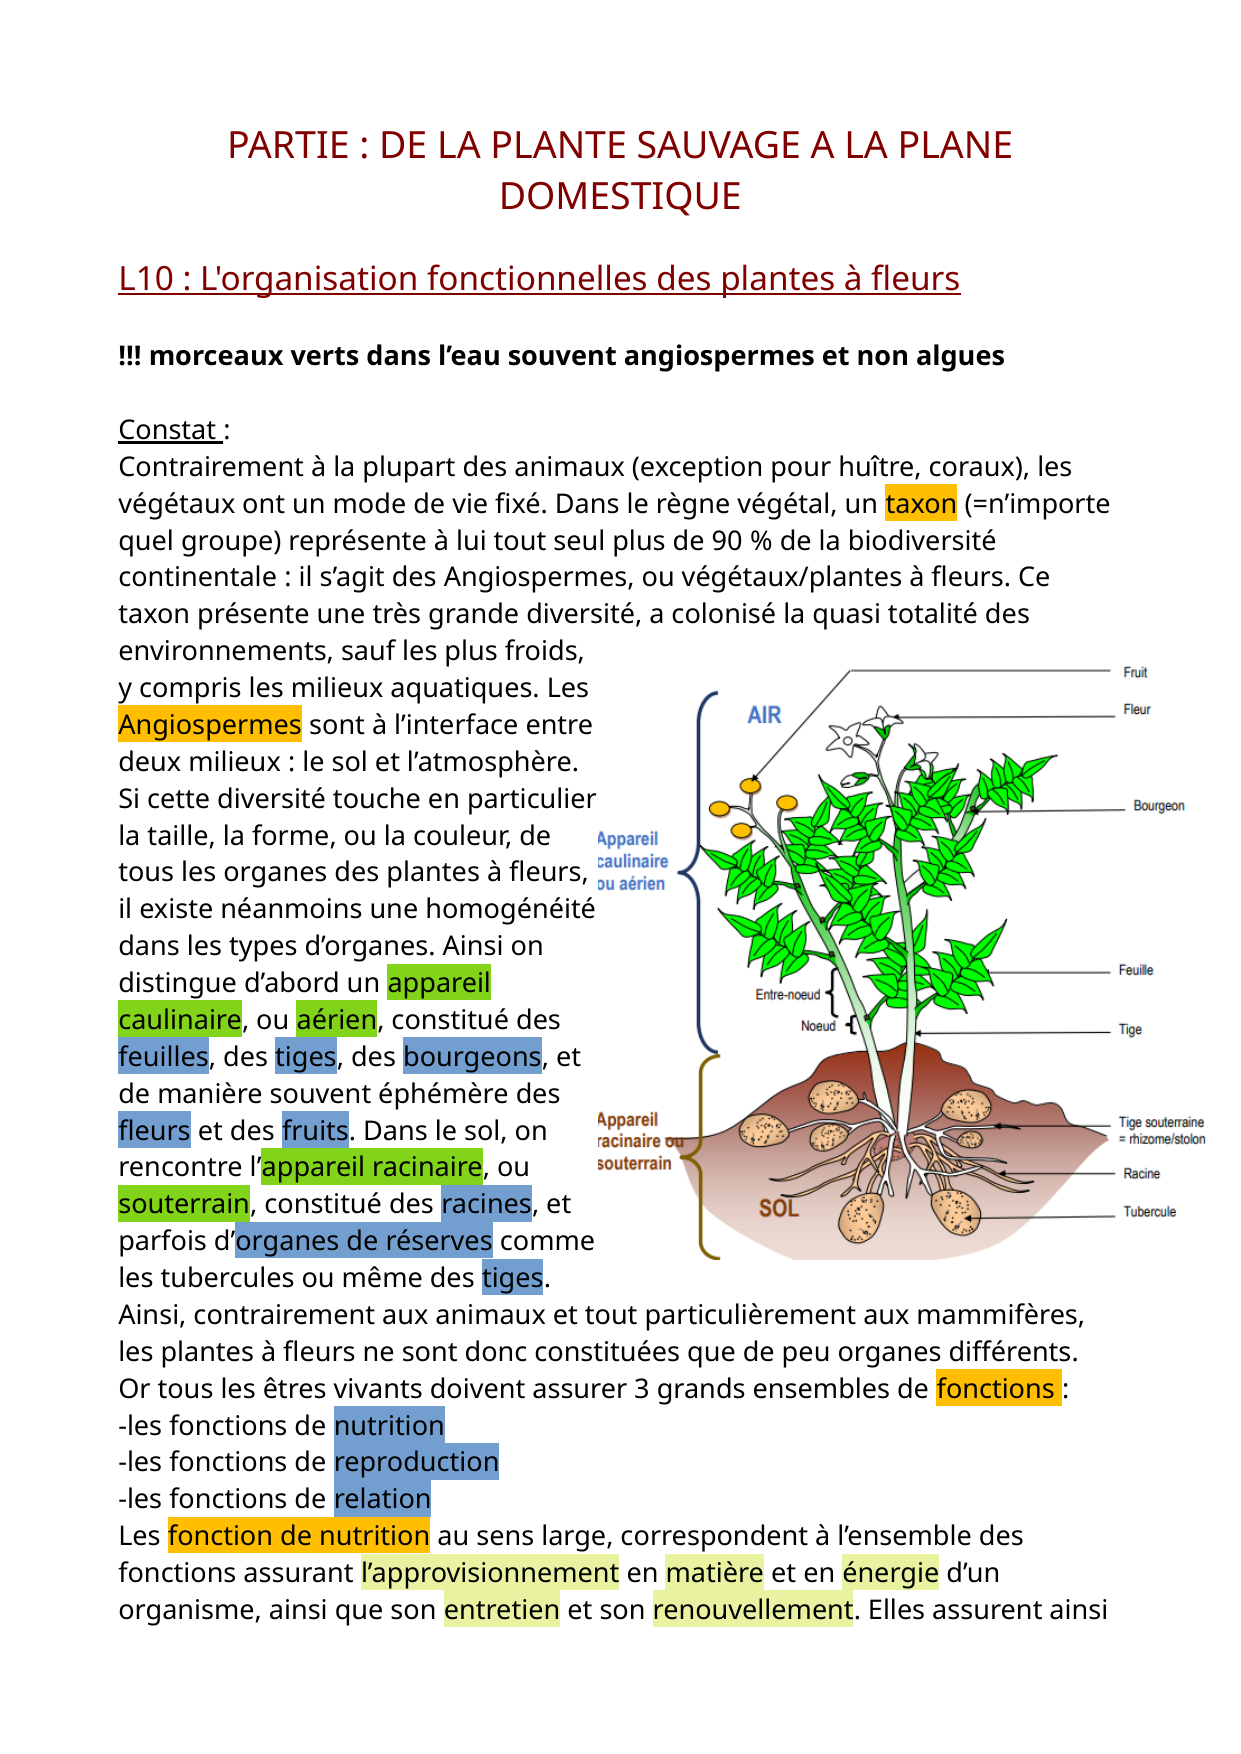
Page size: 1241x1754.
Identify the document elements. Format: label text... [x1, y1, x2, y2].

picture [598, 665, 1209, 1260]
text -les fonctions de reproduction [118, 1443, 1122, 1480]
text !!! morceaux verts dans l’eau souvent angiospermes et non algues [118, 337, 1122, 373]
text Les fonction de nutrition au sens large, correspondent à l’ensemble des fonctions assurant l’approvisionnement en matière et en énergie d’un organisme, ainsi que son entretien et son renouvellement. Elles assurent ainsi [118, 1517, 1122, 1627]
text -les fonctions de relation [118, 1480, 1122, 1517]
text PARTIE : DE LA PLANTE SAUVAGE A LA PLANE DOMESTIQUE [118, 118, 1122, 220]
text Contrairement à la plupart des animaux (exception pour huître, coraux), les végétaux ont un mode de vie fixé. Dans le règne végétal, un taxon (=n’importe quel groupe) représente à lui tout seul plus de 90 % de la biodiversité continentale : il s’agit des Angiospermes, ou végétaux/plantes à fleurs. Ce taxon présente une très grande diversité, a colonisé la quasi totalité des environnements, sauf les plus froids, y compris les milieux aquatiques. Les Angiospermes sont à l’interface entre deux milieux : le sol et l’atmosphère. [118, 447, 1122, 779]
text Si cette diversité touche en particulier la taille, la forme, ou la couleur, de tous les organes des plantes à fleurs, il existe néanmoins une homogénéité dans les types d’organes. Ainsi on distingue d’abord un appareil caulinaire, ou aérien, constitué des feuilles, des tiges, des bourgeons, et de manière souvent éphémère des fleurs et des fruits. Dans le sol, on rencontre l’appareil racinaire, ou souterrain, constitué des racines, et parfois d’organes de réserves comme les tubercules ou même des tiges. Ainsi, contrairement aux animaux et tout particulièrement aux mammifères, les plantes à fleurs ne sont donc constituées que de peu organes différents. [118, 779, 1122, 1369]
text L10 : L'organisation fonctionnelles des plantes à fleurs [118, 254, 1122, 300]
text Or tous les êtres vivants doivent assurer 3 grands ensembles de fonctions : [118, 1369, 1122, 1406]
text Constat : [118, 410, 1122, 447]
text -les fonctions de nutrition [118, 1406, 1122, 1443]
